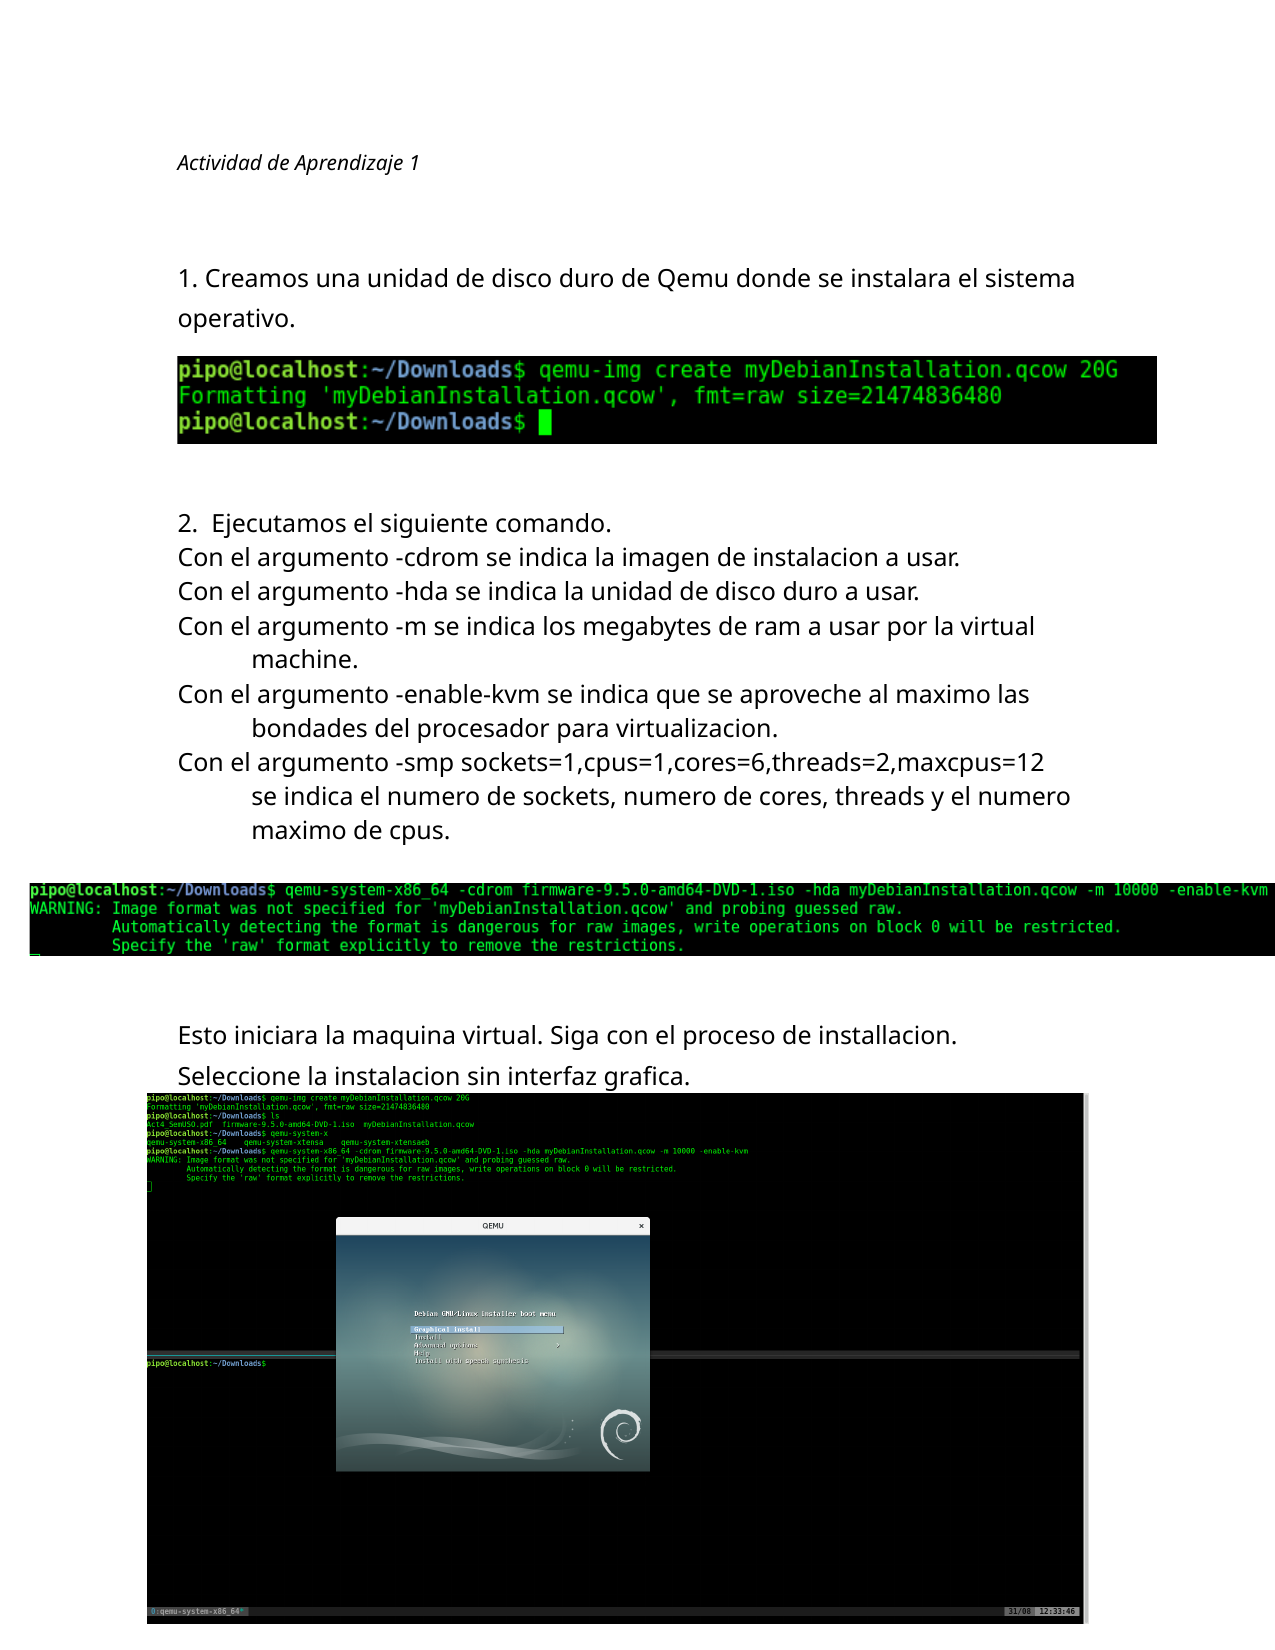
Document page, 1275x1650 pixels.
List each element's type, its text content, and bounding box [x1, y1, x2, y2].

text Esto iniciara la maquina virtual. Siga con el proceso de installacion. Seleccione la instalacion sin interfaz grafica. [177, 1018, 1157, 1093]
text 1. Creamos una unidad de disco duro de Qemu donde se instalara el sistema operativo. [177, 260, 1157, 335]
text 2. Ejecutamos el siguiente comando. Con el argumento -cdrom se indica la imagen de instalacion a usar. Con el argumento -hda se indica la unidad de disco duro a usar. Con el argumento -m se indica los megabytes de ram a usar por la virtual machine. Con el argumento -enable-kvm se indica que se aproveche al maximo las bondades del procesador para virtualizacion. Con el argumento -smp sockets=1,cpus=1,cores=6,threads=2,maxcpus=12 se indica el numero de sockets, numero de cores, threads y el numero maximo de cpus. [177, 506, 1157, 847]
picture [29, 883, 1275, 956]
picture [147, 1093, 1089, 1624]
picture [177, 356, 1157, 444]
